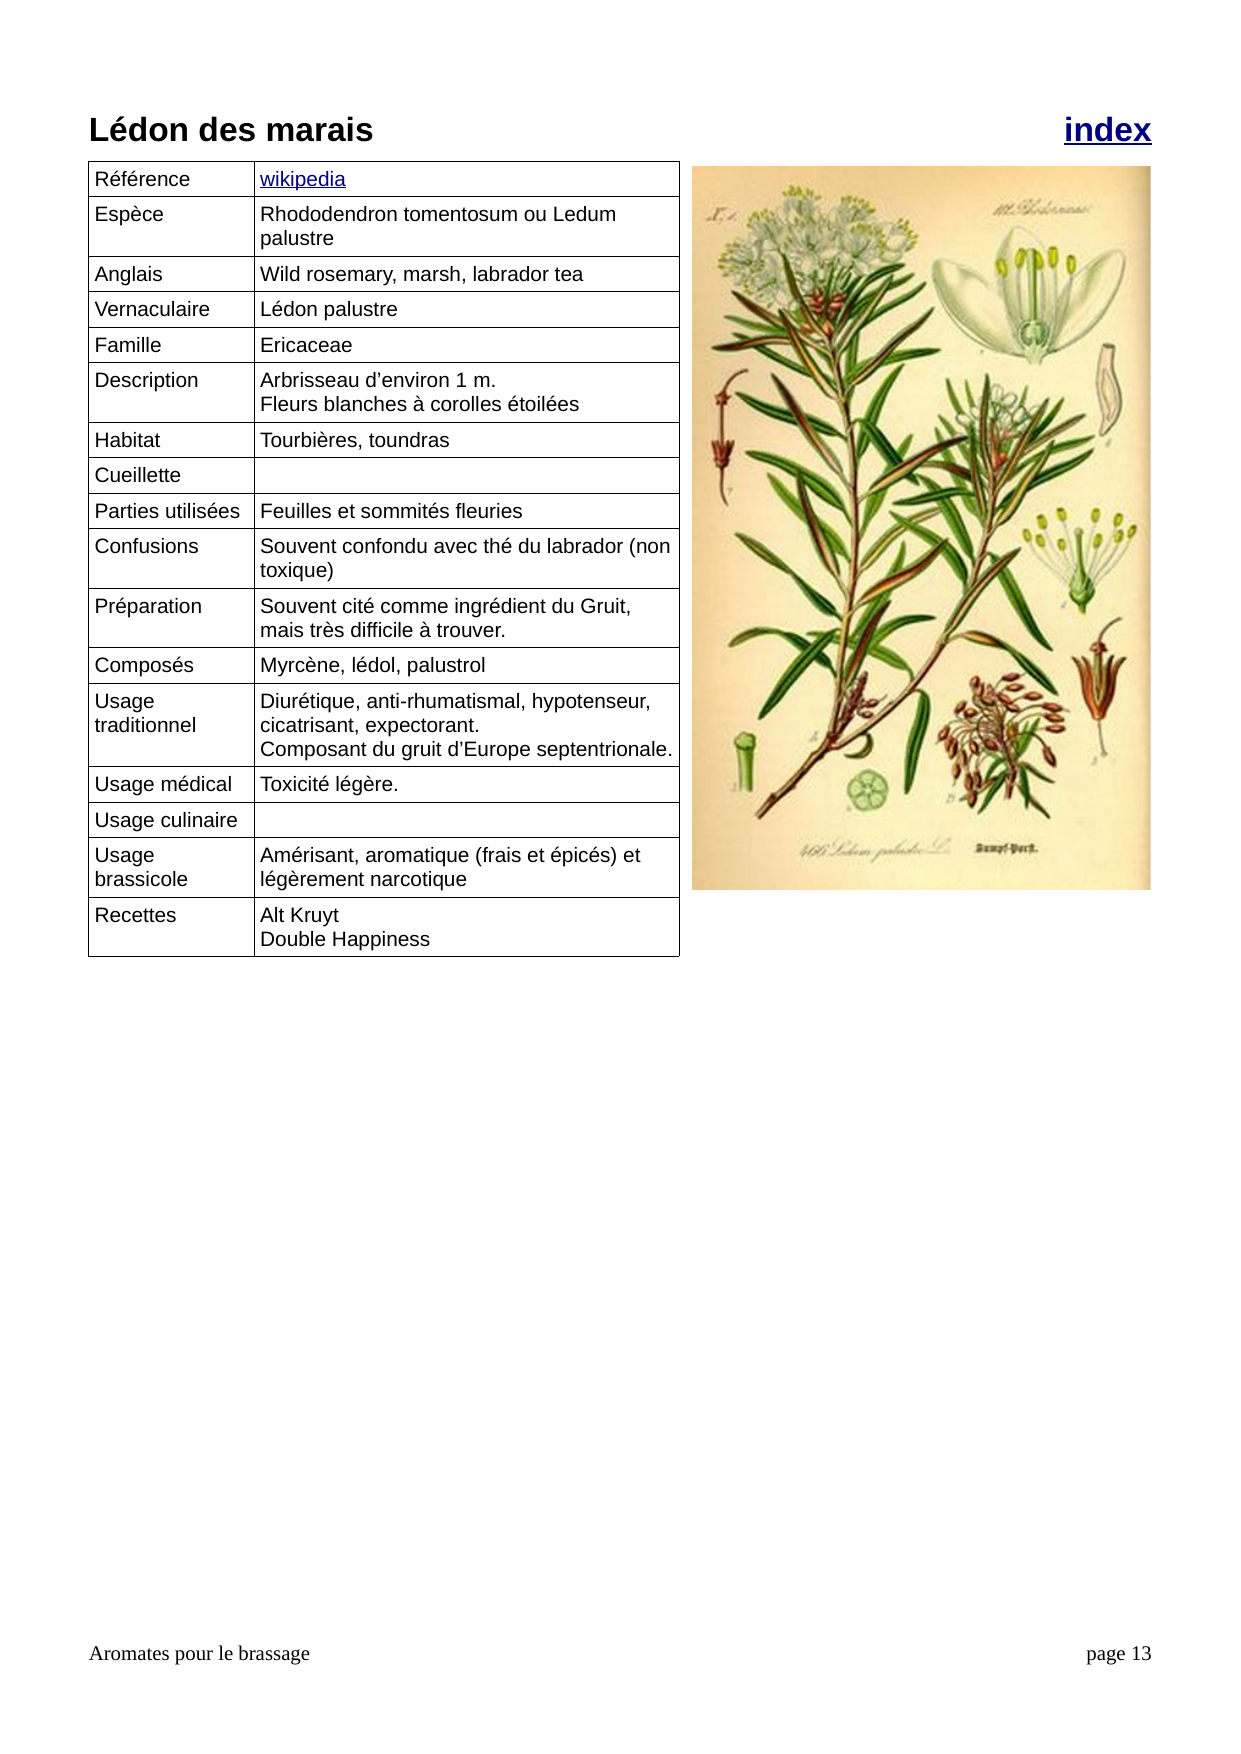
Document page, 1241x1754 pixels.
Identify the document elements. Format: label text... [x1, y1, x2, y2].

table_cell [255, 803, 679, 837]
table_cell Lédon palustre [255, 292, 679, 327]
table_cell Amérisant, aromatique (frais et épicés) et légèrement narcotique [255, 838, 679, 897]
table_cell Confusions [89, 529, 254, 588]
table_cell Parties utilisées [89, 494, 254, 528]
table_cell Description [89, 363, 254, 422]
table_cell Rhododendron tomentosum ou Ledum palustre [255, 197, 679, 256]
table_cell Feuilles et sommités fleuries [255, 494, 679, 528]
table_cell Usage médical [89, 767, 254, 802]
table_cell Arbrisseau d’environ 1 m. Fleurs blanches à corolles étoilées [255, 363, 679, 422]
table_cell Souvent confondu avec thé du labrador (non toxique) [255, 529, 679, 588]
subtitle Lédon des marais index [88, 109, 1152, 148]
table_cell Diurétique, anti-rhumatismal, hypotenseur, cicatrisant, expectorant. Composant du gruit d’Europe septentrionale. [255, 684, 679, 766]
table_cell [255, 458, 679, 493]
table_cell Alt Kruyt Double Happiness [255, 898, 679, 956]
table_cell Recettes [89, 898, 254, 956]
table_cell Ericaceae [255, 328, 679, 362]
table_header wikipedia [255, 162, 679, 196]
table_header Référence [89, 162, 254, 196]
table_cell Famille [89, 328, 254, 362]
table_cell Espèce [89, 197, 254, 256]
picture [692, 166, 1151, 890]
table_cell Usage brassicole [89, 838, 254, 897]
table_cell Wild rosemary, marsh, labrador tea [255, 257, 679, 291]
table_cell Tourbières, toundras [255, 423, 679, 457]
table_cell Composés [89, 648, 254, 683]
table_cell Souvent cité comme ingrédient du Gruit, mais très difficile à trouver. [255, 589, 679, 647]
table_cell Toxicité légère. [255, 767, 679, 802]
table_cell Vernaculaire [89, 292, 254, 327]
table_cell Usage culinaire [89, 803, 254, 837]
table_cell Myrcène, lédol, palustrol [255, 648, 679, 683]
table_cell Usage traditionnel [89, 684, 254, 766]
table_cell Habitat [89, 423, 254, 457]
table_cell Préparation [89, 589, 254, 647]
table_cell Cueillette [89, 458, 254, 493]
table_cell Anglais [89, 257, 254, 291]
